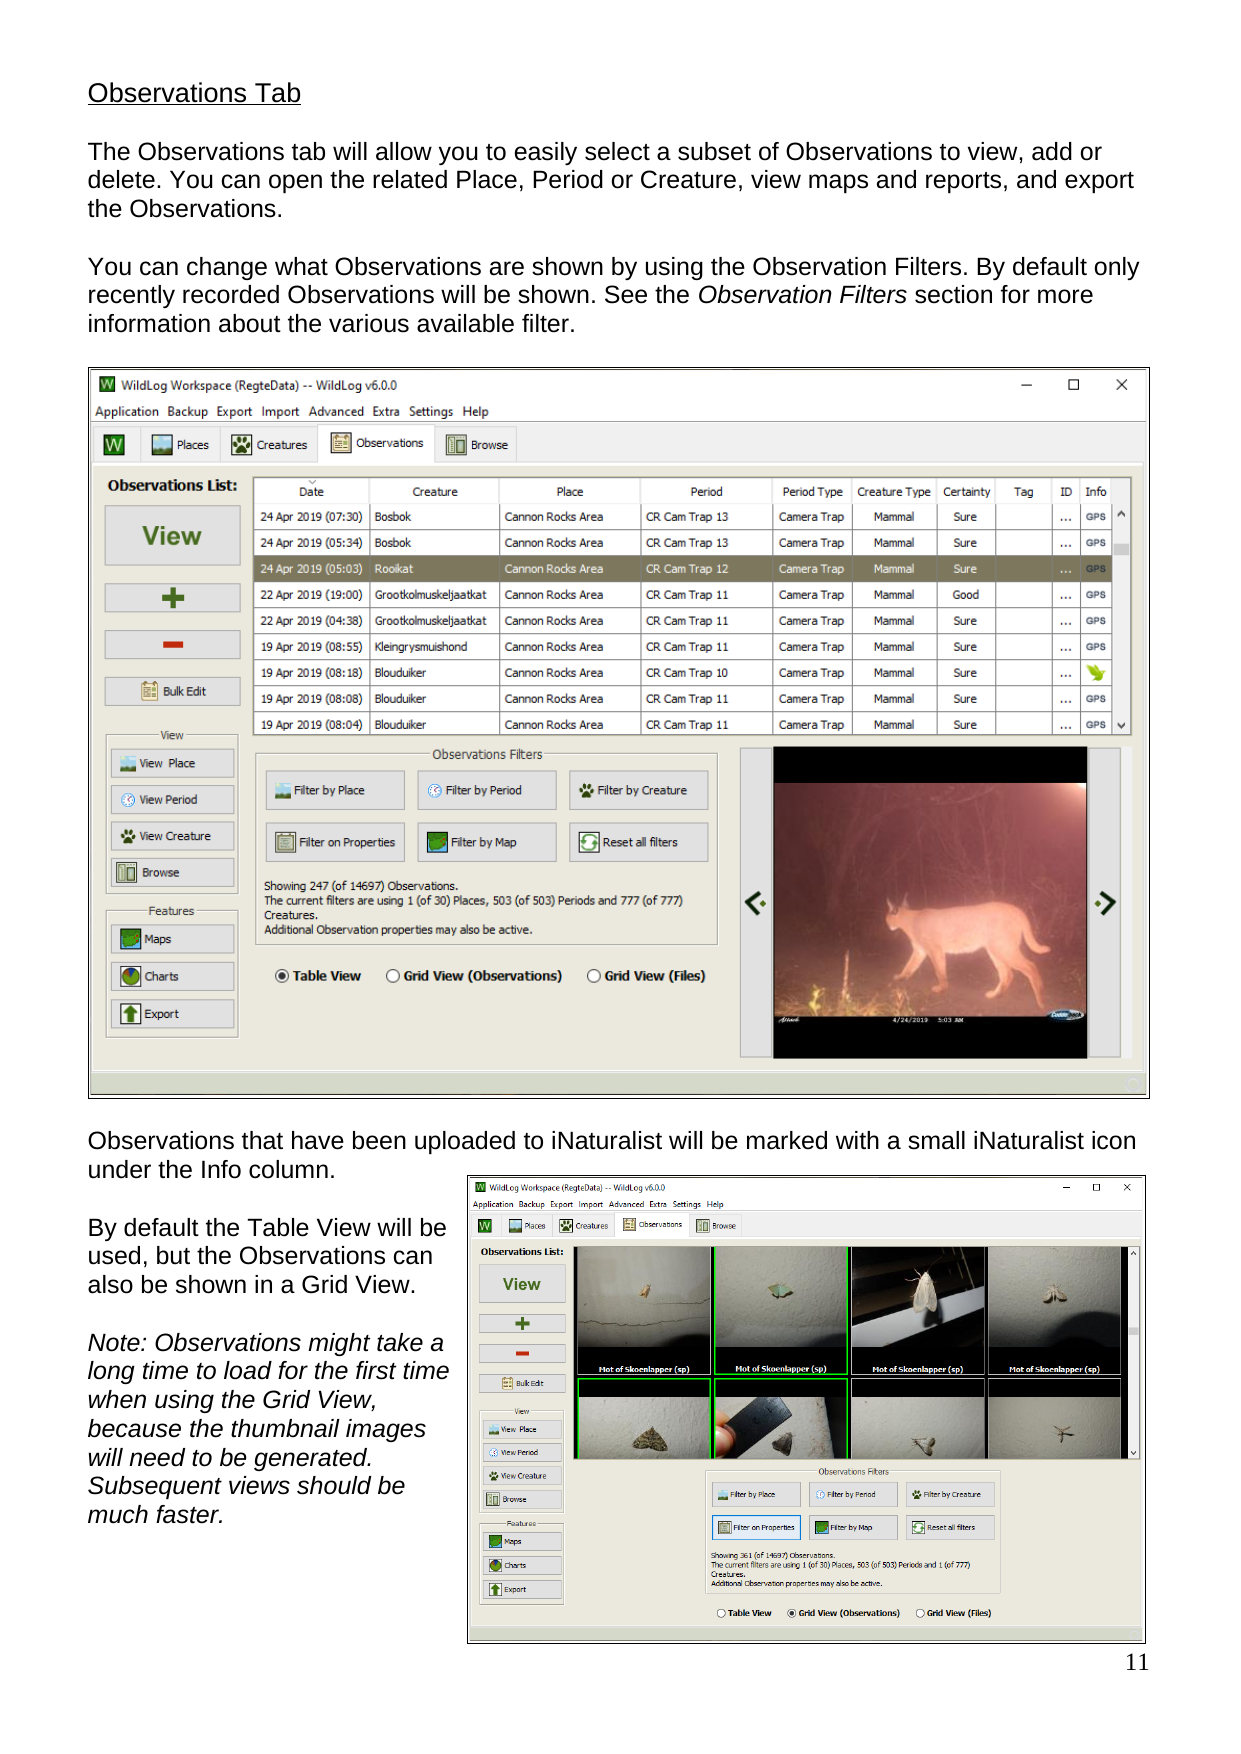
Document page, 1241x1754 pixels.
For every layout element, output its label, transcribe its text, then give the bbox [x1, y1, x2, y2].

text The Observations tab will allow you to easily select a subset of Observations to view, add or delete. You can open the related Place, Period or Creature, view maps and reports, and export the Observations. [87, 137, 1149, 223]
picture [469, 1177, 1143, 1641]
text You can change what Observations are shown by using the Observation Filters. By default only recently recorded Observations will be shown. See the Observation Filters section for more information about the various available filter. [87, 252, 1149, 338]
subtitle Observations Tab [87, 77, 1149, 108]
picture [90, 369, 1147, 1095]
text Observations that have been uploaded to iNaturalist will be marked with a small iNaturalist icon under the Info column. [87, 1126, 1149, 1184]
text By default the Table View will be used, but the Observations can also be shown in a Grid View. [87, 1213, 467, 1299]
text Note: Observations might take a long time to load for the first time when using the Grid View, because the thumbnail images will need to be generated. Subsequent views should be much faster. [87, 1328, 467, 1529]
